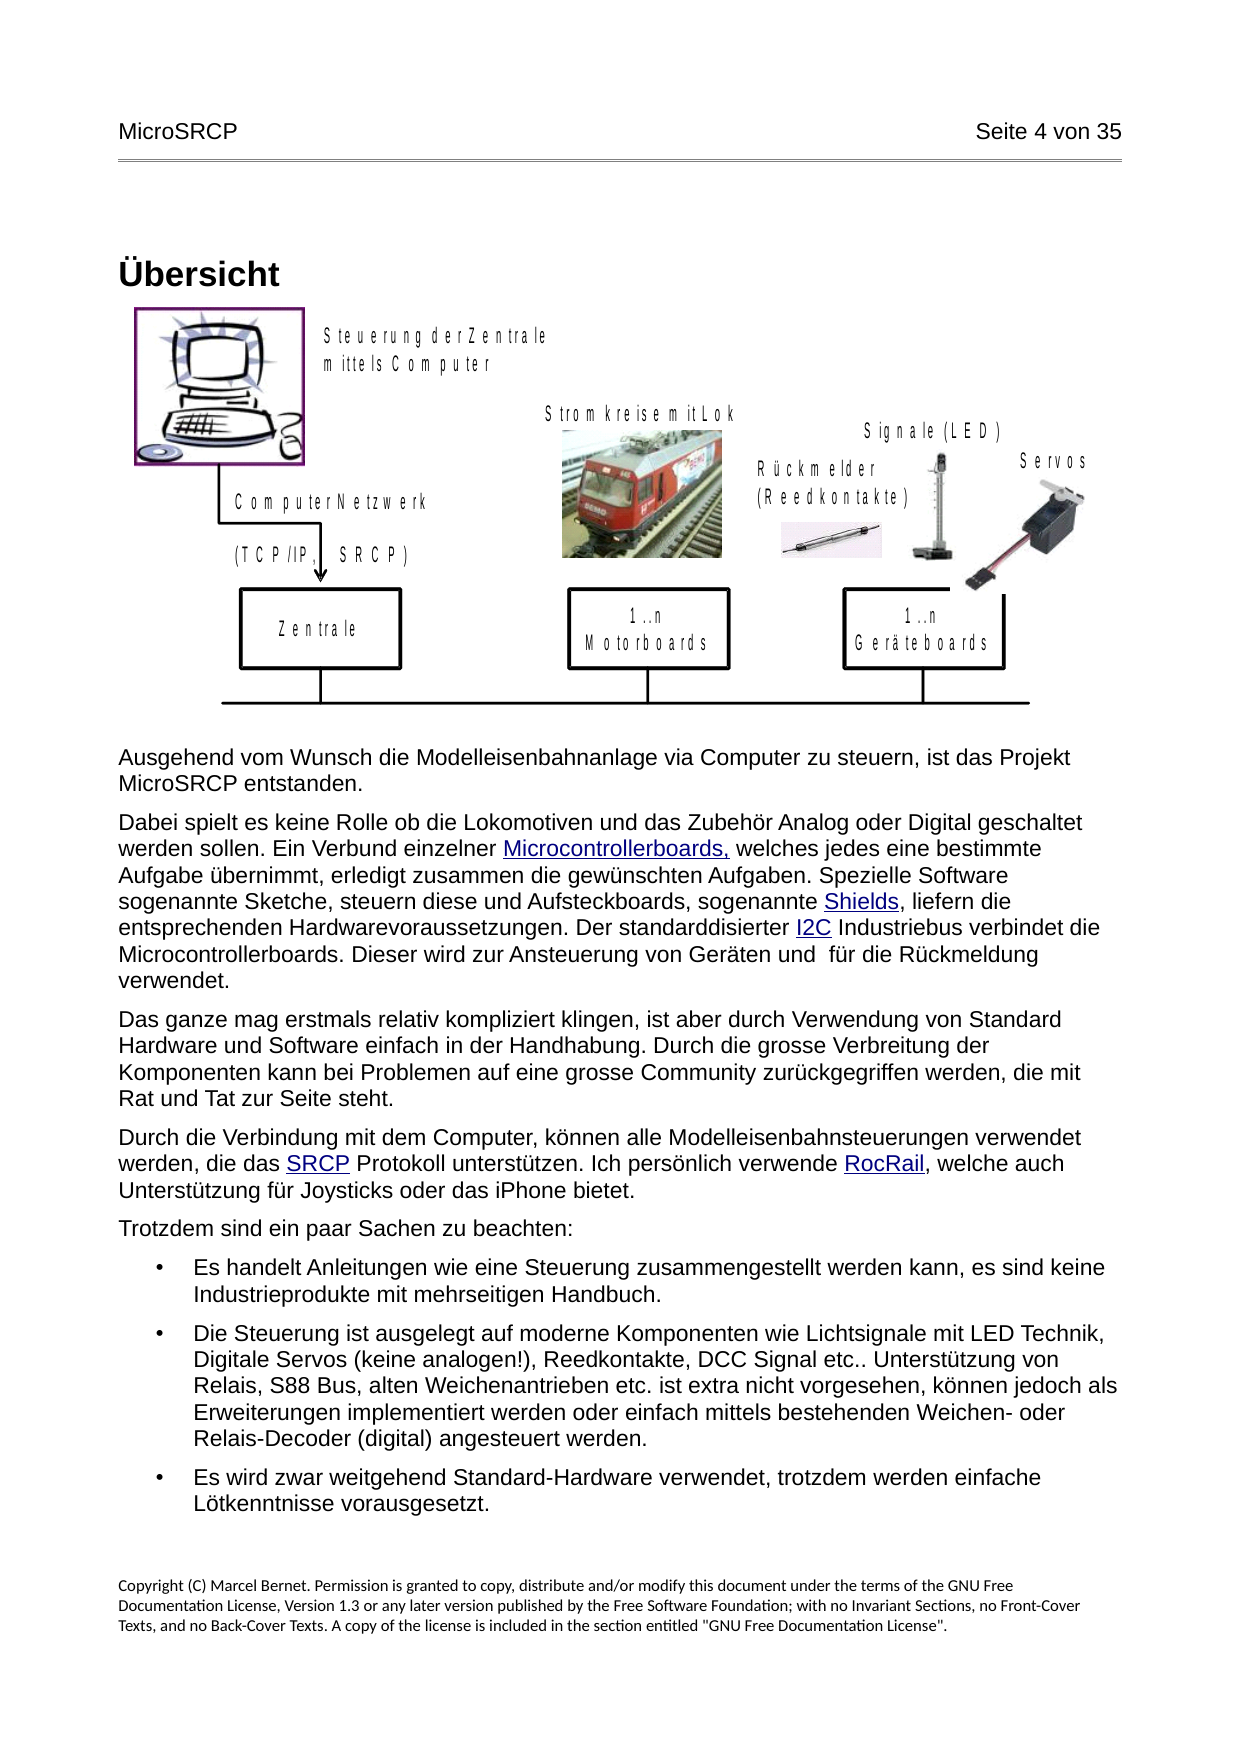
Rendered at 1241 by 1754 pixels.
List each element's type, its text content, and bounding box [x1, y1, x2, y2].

list Es handelt Anleitungen wie eine Steuerung zusammengestellt werden kann, es sind keine Industrieprodukte mit mehrseitigen Handbuch. [156, 1254, 1122, 1307]
subtitle Übersicht [118, 254, 1122, 294]
text Das ganze mag erstmals relativ kompliziert klingen, ist aber durch Verwendung von Standard Hardware und Software einfach in der Handhabung. Durch die grosse Verbreitung der Komponenten kann bei Problemen auf eine grosse Community zurückgegriffen werden, die mit Rat und Tat zur Seite steht. [118, 1006, 1122, 1111]
text Trotzdem sind ein paar Sachen zu beachten: [118, 1215, 1122, 1242]
list Die Steuerung ist ausgelegt auf moderne Komponenten wie Lichtsignale mit LED Technik, Digitale Servos (keine analogen!), Reedkontakte, DCC Signal etc.. Unterstützung von Relais, S88 Bus, alten Weichenantrieben etc. ist extra nicht vorgesehen, können jedoch als Erweiterungen implementiert werden oder einfach mittels bestehenden Weichen- oder Relais-Decoder (digital) angesteuert werden. [156, 1319, 1122, 1451]
text Ausgehend vom Wunsch die Modelleisenbahnanlage via Computer zu steuern, ist das Projekt MicroSRCP entstanden. [118, 744, 1122, 796]
text Dabei spielt es keine Rolle ob die Lokomotiven und das Zubehör Analog oder Digital geschaltet werden sollen. Ein Verbund einzelner Microcontrollerboards, welches jedes eine bestimmte Aufgabe übernimmt, erledigt zusammen die gewünschten Aufgaben. Spezielle Software sogenannte Sketche, steuern diese und Aufsteckboards, sogenannte Shields, liefern die entsprechenden Hardwarevoraussetzungen. Der standarddisierter I2C Industriebus verbindet die Microcontrollerboards. Dieser wird zur Ansteuerung von Geräten und für die Rückmeldung verwendet. [118, 809, 1122, 993]
list Es wird zwar weitgehend Standard-Hardware verwendet, trotzdem werden einfache Lötkenntnisse vorausgesetzt. [156, 1464, 1122, 1516]
text Durch die Verbindung mit dem Computer, können alle Modelleisenbahnsteuerungen verwendet werden, die das SRCP Protokoll unterstützen. Ich persönlich verwende RocRail, welche auch Unterstützung für Joysticks oder das iPhone bietet. [118, 1124, 1122, 1203]
